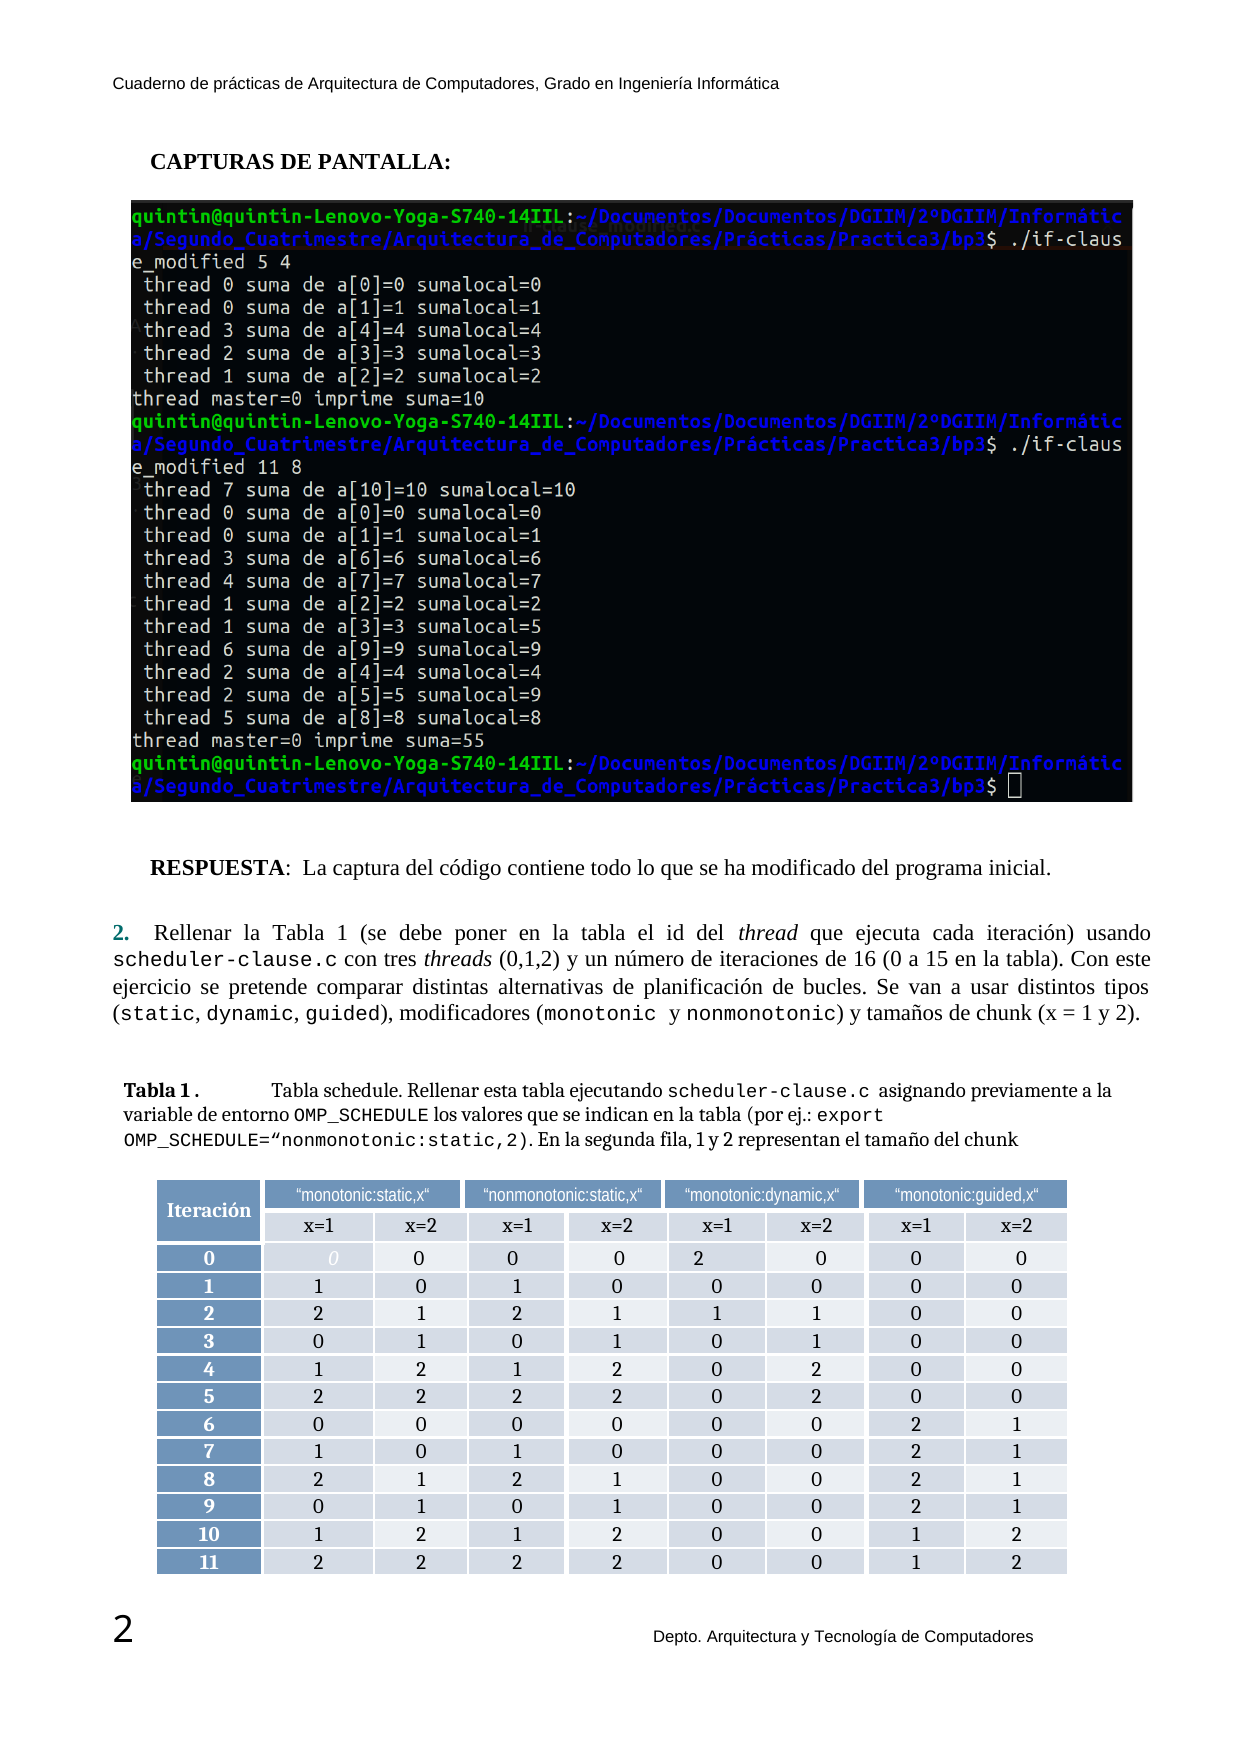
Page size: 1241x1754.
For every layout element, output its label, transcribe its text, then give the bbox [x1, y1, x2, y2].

table_cell 1 [569, 1494, 667, 1519]
table_cell 1 [469, 1521, 564, 1547]
table_header “monotonic:dynamic,x“ [665, 1180, 859, 1208]
table_header “monotonic:static,x“ [265, 1180, 460, 1208]
table_cell 0 [767, 1411, 864, 1436]
table_cell [1069, 1381, 1075, 1409]
table_cell 2 [157, 1300, 261, 1326]
table_cell 2 [375, 1521, 467, 1547]
table_cell [1069, 1241, 1075, 1271]
table_cell 0 [767, 1273, 864, 1298]
table_cell 0 [767, 1549, 864, 1574]
table_cell 0 [669, 1466, 765, 1492]
table_cell 0 [569, 1439, 667, 1464]
table_cell [1069, 1464, 1075, 1492]
table_cell 0 [966, 1383, 1067, 1409]
table_cell 0 [569, 1411, 667, 1436]
table_cell 2 [669, 1243, 765, 1271]
table_cell 0 [375, 1439, 467, 1464]
table_cell 2 [264, 1300, 373, 1326]
table_cell 2 [569, 1383, 667, 1409]
table_cell 2 [869, 1439, 964, 1464]
table_cell [1069, 1271, 1075, 1298]
table_cell [112, 1152, 1154, 1178]
table_cell 0 [869, 1383, 964, 1409]
table_cell 0 [469, 1328, 564, 1353]
table_cell 1 [264, 1439, 373, 1464]
table_cell x=1 [869, 1213, 964, 1241]
table_header Tabla schedule. Rellenar esta tabla ejecutando scheduler-clause.c asignando previamente a la variable de entorno OMP_SCHEDULE los valores que se indican en la tabla (por ej.: export OMP_SCHEDULE=“nonmonotonic:static,2). En la segunda fila, 1 y 2 representan el tamaño del chunk [112, 1054, 1154, 1152]
table_cell [1069, 1409, 1075, 1436]
table_cell 0 [869, 1273, 964, 1298]
table_cell 0 [966, 1273, 1067, 1298]
table_cell 0 [375, 1411, 467, 1436]
table_cell 0 [669, 1494, 765, 1519]
table_cell x=2 [375, 1213, 467, 1241]
table_cell x=2 [966, 1213, 1067, 1241]
table_cell 2 [264, 1549, 373, 1574]
table_cell 0 [966, 1356, 1067, 1381]
list 2. Rellenar la Tabla 1 (se debe poner en la tabla el id del thread que ejecuta cada iteración) usando scheduler-clause.c con tres threads (0,1,2) y un número de iteraciones de 16 (0 a 15 en la tabla). Con este ejercicio se pretende comparar distintas alternativas de planificación de bucles. Se van a usar distintos tipos (static, dynamic, guided), modificadores (monotonic y nonmonotonic) y tamaños de chunk (x = 1 y 2). [112, 919, 1152, 1027]
table_cell 0 [264, 1328, 373, 1353]
table_cell 0 [669, 1549, 765, 1574]
table_cell 1 [869, 1521, 964, 1547]
table_cell 0 [375, 1243, 467, 1271]
table_cell x=1 [469, 1213, 564, 1241]
table_cell [1069, 1326, 1075, 1353]
table_cell [1069, 1547, 1075, 1574]
table_cell 2 [767, 1356, 864, 1381]
table_cell 6 [157, 1411, 261, 1436]
table_cell 0 [767, 1494, 864, 1519]
table_cell 0 [469, 1494, 564, 1519]
table_cell 0 [669, 1356, 765, 1381]
table_cell 0 [869, 1243, 964, 1271]
table_cell 0 [669, 1439, 765, 1464]
table_cell 2 [375, 1356, 467, 1381]
table_cell x=2 [569, 1213, 667, 1241]
table_cell 2 [469, 1300, 564, 1326]
table_cell 0 [375, 1273, 467, 1298]
table_cell [1069, 1298, 1075, 1326]
table_header Iteración [157, 1180, 260, 1241]
table_cell 0 [767, 1439, 864, 1464]
table_cell 1 [375, 1328, 467, 1353]
table_cell 2 [469, 1549, 564, 1574]
table_cell 0 [669, 1411, 765, 1436]
table_cell 1 [264, 1356, 373, 1381]
table_cell 11 [157, 1549, 261, 1574]
table_cell 2 [375, 1549, 467, 1574]
table_cell 1 [469, 1273, 564, 1298]
table_cell 0 [264, 1411, 373, 1436]
text RESPUESTA: La captura del código contiene todo lo que se ha modificado del programa inicial. [150, 854, 1152, 880]
table_cell [1069, 1354, 1075, 1381]
table_cell 1 [966, 1439, 1067, 1464]
table_cell 8 [157, 1466, 261, 1492]
table_cell 1 [966, 1494, 1067, 1519]
table_cell 0 [869, 1356, 964, 1381]
table_cell 2 [569, 1549, 667, 1574]
table_cell 0 [157, 1245, 261, 1271]
table_cell 0 [869, 1300, 964, 1326]
table_cell 0 [669, 1521, 765, 1547]
table_cell 1 [569, 1300, 667, 1326]
table_cell 0 [264, 1494, 373, 1519]
table_cell 0 [767, 1466, 864, 1492]
table_cell 2 [767, 1383, 864, 1409]
table_cell 2 [375, 1383, 467, 1409]
table_cell 2 [469, 1383, 564, 1409]
table_cell 2 [869, 1466, 964, 1492]
table_cell 1 [869, 1549, 964, 1574]
table_cell 0 [966, 1328, 1067, 1353]
table_cell 2 [966, 1521, 1067, 1547]
table_cell 2 [469, 1466, 564, 1492]
table_cell 10 [157, 1521, 261, 1547]
table_cell 1 [767, 1300, 864, 1326]
text CAPTURAS DE PANTALLA: [150, 148, 1152, 174]
table_cell 0 [669, 1273, 765, 1298]
table_cell 9 [157, 1494, 261, 1519]
table_header “nonmonotonic:static,x“ [465, 1180, 661, 1208]
table_cell x=1 [265, 1213, 373, 1241]
table_cell 1 [375, 1494, 467, 1519]
table_cell 0 [767, 1243, 864, 1271]
table_cell 2 [569, 1356, 667, 1381]
table_cell 0 [966, 1243, 1067, 1271]
table_cell 1 [157, 1273, 261, 1298]
table_cell 0 [469, 1411, 564, 1436]
table_cell 2 [569, 1521, 667, 1547]
table_cell 1 [669, 1300, 765, 1326]
table_cell 1 [375, 1300, 467, 1326]
table_cell 0 [669, 1383, 765, 1409]
table_cell 1 [767, 1328, 864, 1353]
table_cell 3 [157, 1328, 261, 1353]
table_cell 2 [264, 1466, 373, 1492]
table_cell 1 [375, 1466, 467, 1492]
table_cell 7 [157, 1439, 261, 1464]
table_cell 2 [966, 1549, 1067, 1574]
table_cell 0 [767, 1521, 864, 1547]
table_cell 2 [264, 1383, 373, 1409]
table_cell 2 [869, 1494, 964, 1519]
table_header [1069, 1178, 1075, 1208]
table_cell x=2 [767, 1213, 864, 1241]
table_header “monotonic:guided,x“ [864, 1180, 1067, 1208]
table_cell 5 [157, 1383, 261, 1409]
table_cell 1 [569, 1328, 667, 1353]
table_cell [1069, 1208, 1075, 1241]
table_cell 1 [469, 1356, 564, 1381]
table_cell [1069, 1492, 1075, 1519]
table_cell 0 [869, 1328, 964, 1353]
table_cell 0 [669, 1328, 765, 1353]
table_cell 0 [966, 1300, 1067, 1326]
table_cell 0 [569, 1273, 667, 1298]
table_cell 2 [869, 1411, 964, 1436]
table_cell 1 [966, 1411, 1067, 1436]
table_cell 1 [569, 1466, 667, 1492]
table_cell 1 [966, 1466, 1067, 1492]
picture [131, 200, 1134, 802]
table_cell 0 [264, 1243, 373, 1271]
table_cell 1 [469, 1439, 564, 1464]
table_cell [1069, 1436, 1075, 1464]
table_cell [1069, 1519, 1075, 1547]
table_cell 0 [569, 1243, 667, 1271]
table_cell 4 [157, 1356, 261, 1381]
table_cell 1 [264, 1273, 373, 1298]
table_cell x=1 [669, 1213, 765, 1241]
table_cell 1 [264, 1521, 373, 1547]
table_cell 0 [469, 1243, 564, 1271]
